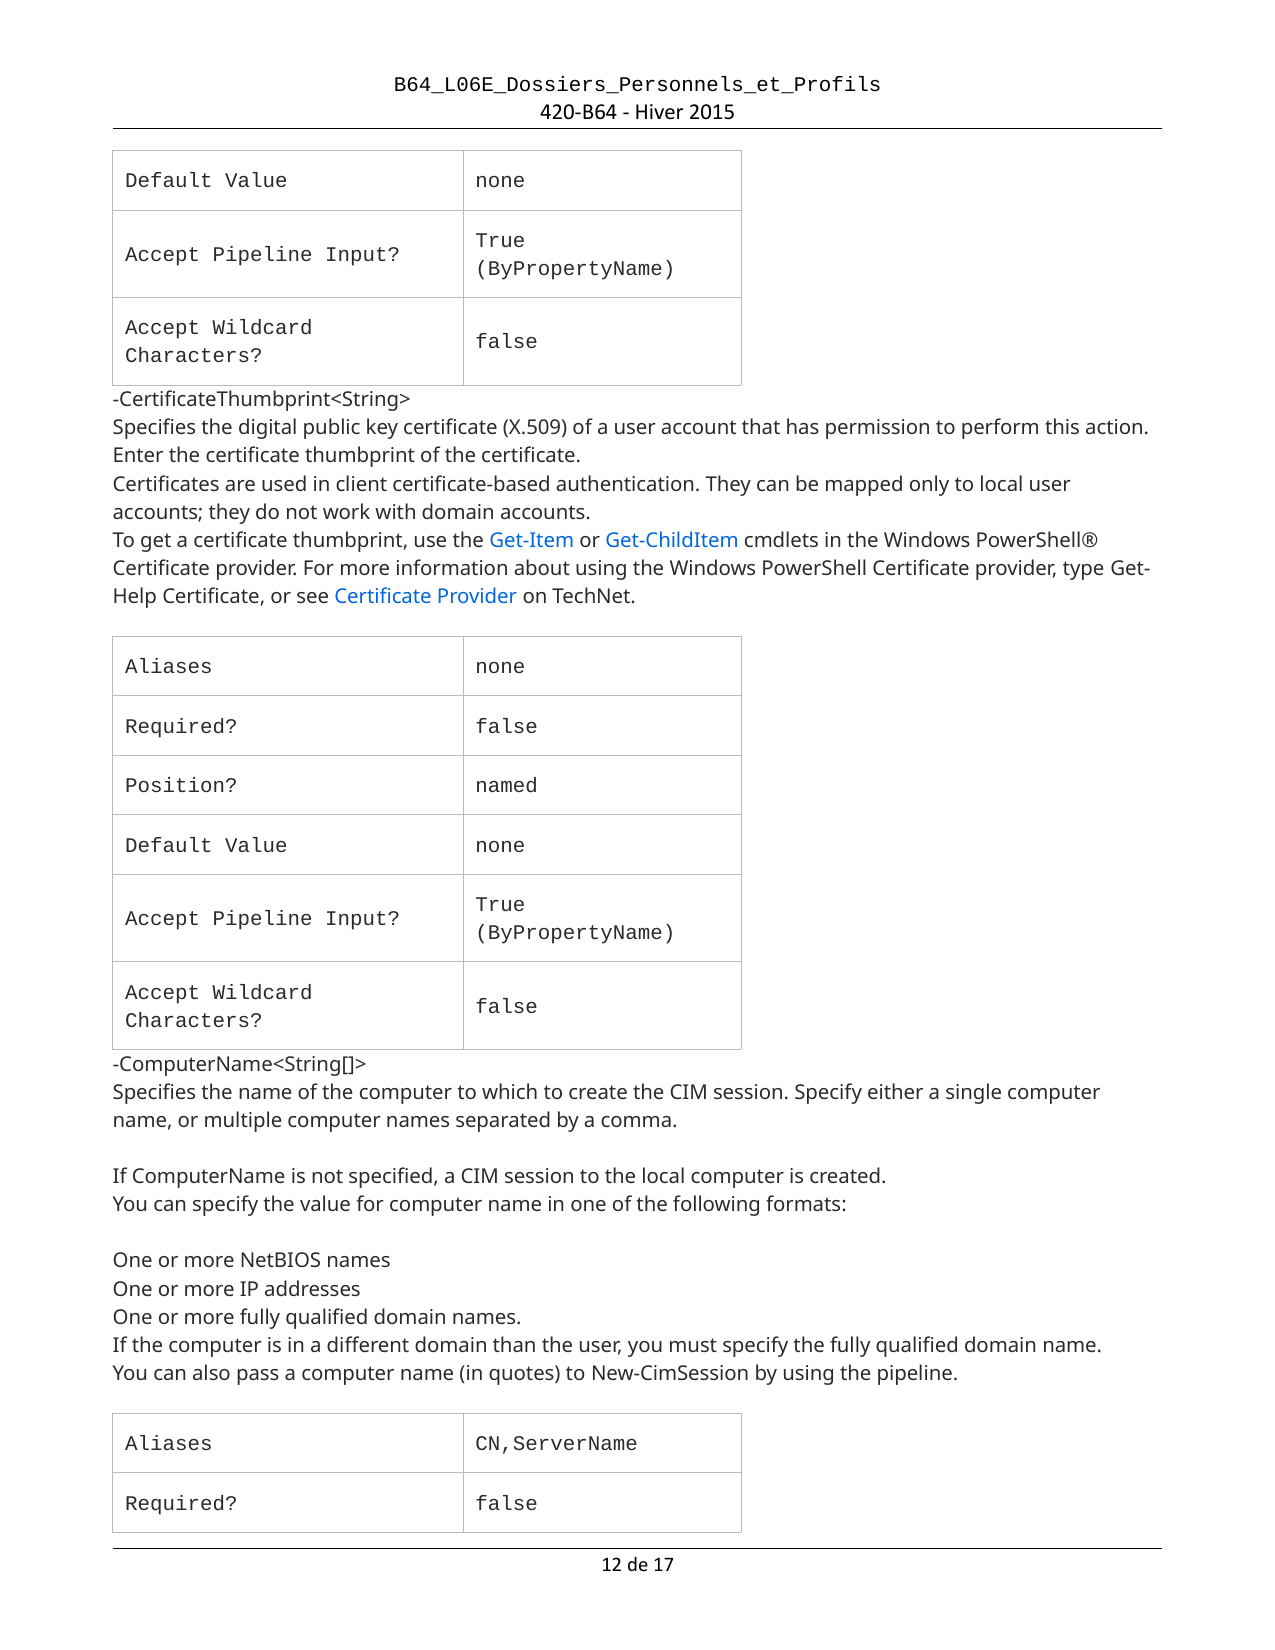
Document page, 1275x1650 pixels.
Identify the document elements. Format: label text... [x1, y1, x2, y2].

table_cell named [464, 756, 741, 814]
text You can also pass a computer name (in quotes) to New-CimSession by using the pipeline. [112, 1358, 1162, 1386]
table_cell Accept Pipeline Input? [113, 875, 463, 961]
text Specifies the digital public key certificate (X.509) of a user account that has permission to perform this action. Enter the certificate thumbprint of the certificate. [112, 412, 1162, 469]
table_cell Required? [113, 696, 463, 755]
table_cell True (ByPropertyName) [464, 211, 741, 297]
table_cell True (ByPropertyName) [464, 875, 741, 961]
table_cell Accept Wildcard Characters? [113, 298, 463, 385]
table_cell none [464, 815, 741, 874]
table_cell none [464, 151, 741, 209]
table_cell false [464, 962, 741, 1049]
table_cell false [464, 1473, 741, 1532]
table_cell Accept Wildcard Characters? [113, 962, 463, 1049]
table_header Aliases [113, 1414, 463, 1472]
table_cell Default Value [113, 815, 463, 874]
text To get a certificate thumbprint, use the Get-Item or Get-ChildItem cmdlets in the Windows PowerShell® Certificate provider. For more information about using the Windows PowerShell Certificate provider, type Get-Help Certificate, or see Certificate Provider on TechNet. [112, 525, 1162, 609]
text Specifies the name of the computer to which to create the CIM session. Specify either a single computer name, or multiple computer names separated by a comma. If ComputerName is not specified, a CIM session to the local computer is created. [112, 1077, 1162, 1189]
table_cell false [464, 298, 741, 385]
table_header none [464, 637, 741, 695]
table_cell Accept Pipeline Input? [113, 211, 463, 297]
table_cell false [464, 696, 741, 755]
table_cell Position? [113, 756, 463, 814]
text If the computer is in a different domain than the user, you must specify the fully qualified domain name. [112, 1330, 1162, 1358]
subtitle -CertificateThumbprint<String> [112, 385, 1162, 412]
text You can specify the value for computer name in one of the following formats: One or more NetBIOS names One or more IP addresses One or more fully qualified domain names. [112, 1189, 1162, 1330]
table_header Aliases [113, 637, 463, 695]
subtitle -ComputerName<String[]> [112, 1049, 1162, 1077]
text Certificates are used in client certificate-based authentication. They can be mapped only to local user accounts; they do not work with domain accounts. [112, 469, 1162, 525]
table_header CN,ServerName [464, 1414, 741, 1472]
table_cell Required? [113, 1473, 463, 1532]
table_cell Default Value [113, 151, 463, 209]
